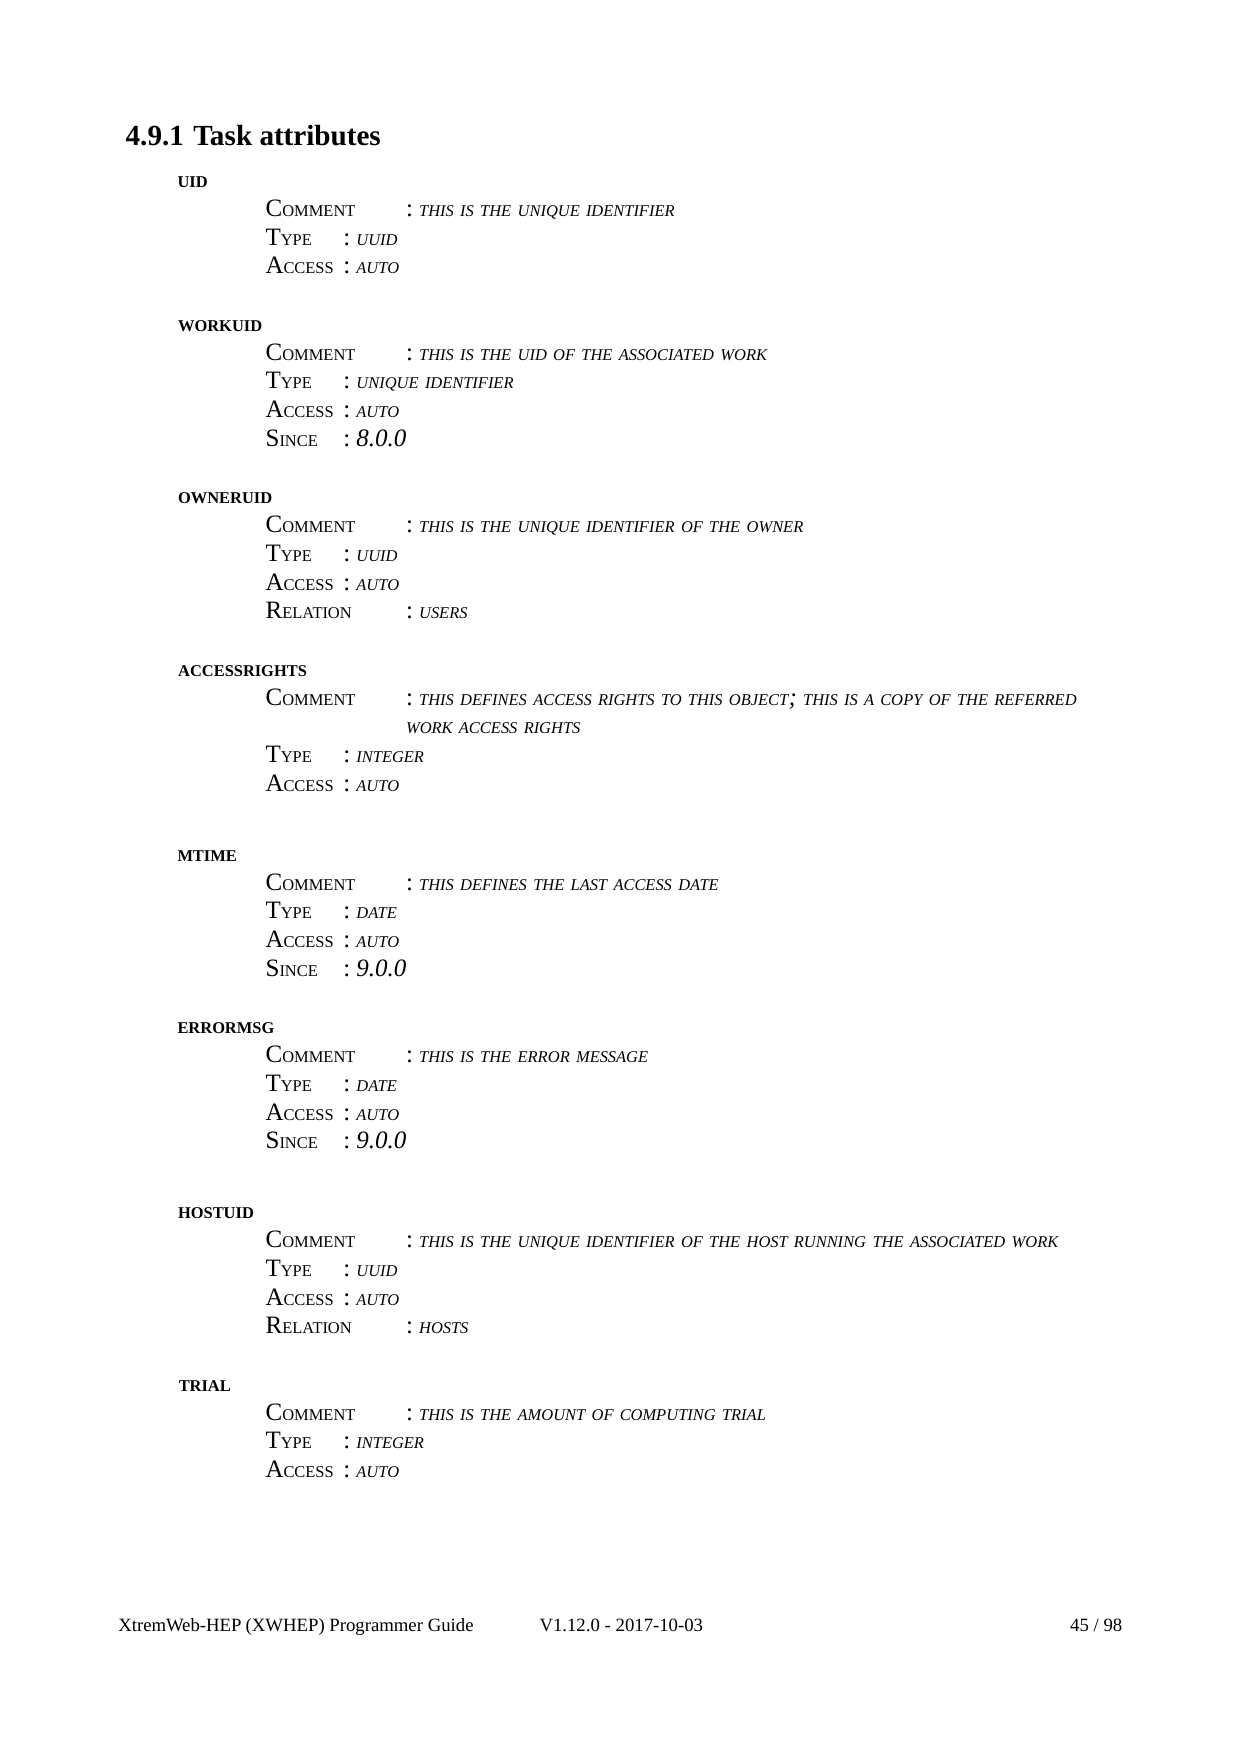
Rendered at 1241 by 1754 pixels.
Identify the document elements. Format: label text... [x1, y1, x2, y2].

text Relation : hosts [265, 1310, 1122, 1339]
text Comment : this defines the last access date [265, 867, 1122, 895]
text Access : auto [265, 924, 1122, 953]
text Access : auto [265, 1097, 1122, 1125]
text Relation : users [265, 595, 1122, 624]
text Comment : this is the amount of computing trial [265, 1397, 1122, 1425]
subtitle Task attributes [118, 118, 1122, 152]
text Type : uuid [265, 222, 1122, 250]
text Access : auto [265, 1454, 1122, 1483]
text Type : integer [265, 1425, 1122, 1454]
text Comment : this is the unique identifier [265, 193, 1122, 222]
text Comment : this is the unique identifier of the host running the associated work [265, 1224, 1122, 1253]
text hostuid [178, 1195, 1122, 1224]
text Access : auto [265, 250, 1122, 279]
text Type : date [265, 1068, 1122, 1097]
text Comment : this is the error message [265, 1039, 1122, 1068]
text Type : unique identifier [265, 365, 1122, 394]
text Since : 9.0.0 [265, 953, 1122, 982]
text Type : uuid [265, 1253, 1122, 1282]
text Access : auto [265, 394, 1122, 423]
text Since : 8.0.0 [265, 423, 1122, 452]
text errormsg [177, 1010, 1122, 1039]
text Comment : this is the uid of the associated work [265, 337, 1122, 365]
text Type : uuid [265, 538, 1122, 567]
text trial [118, 1368, 1122, 1397]
text uid [177, 164, 1122, 193]
text Type : integer [265, 739, 1122, 768]
text owneruid [178, 480, 1122, 509]
text Comment : this defines access rights to this object; this is a copy of the referred work access rights [265, 682, 1122, 739]
text Comment : this is the unique identifier of the owner [265, 509, 1122, 538]
text accessrights [178, 653, 1122, 682]
text Since : 9.0.0 [265, 1125, 1122, 1154]
text Access : auto [265, 1282, 1122, 1310]
text Access : auto [265, 567, 1122, 595]
text mtime [177, 838, 1122, 867]
text Access : auto [265, 768, 1122, 797]
text workuid [178, 308, 1122, 337]
text Type : date [265, 895, 1122, 924]
